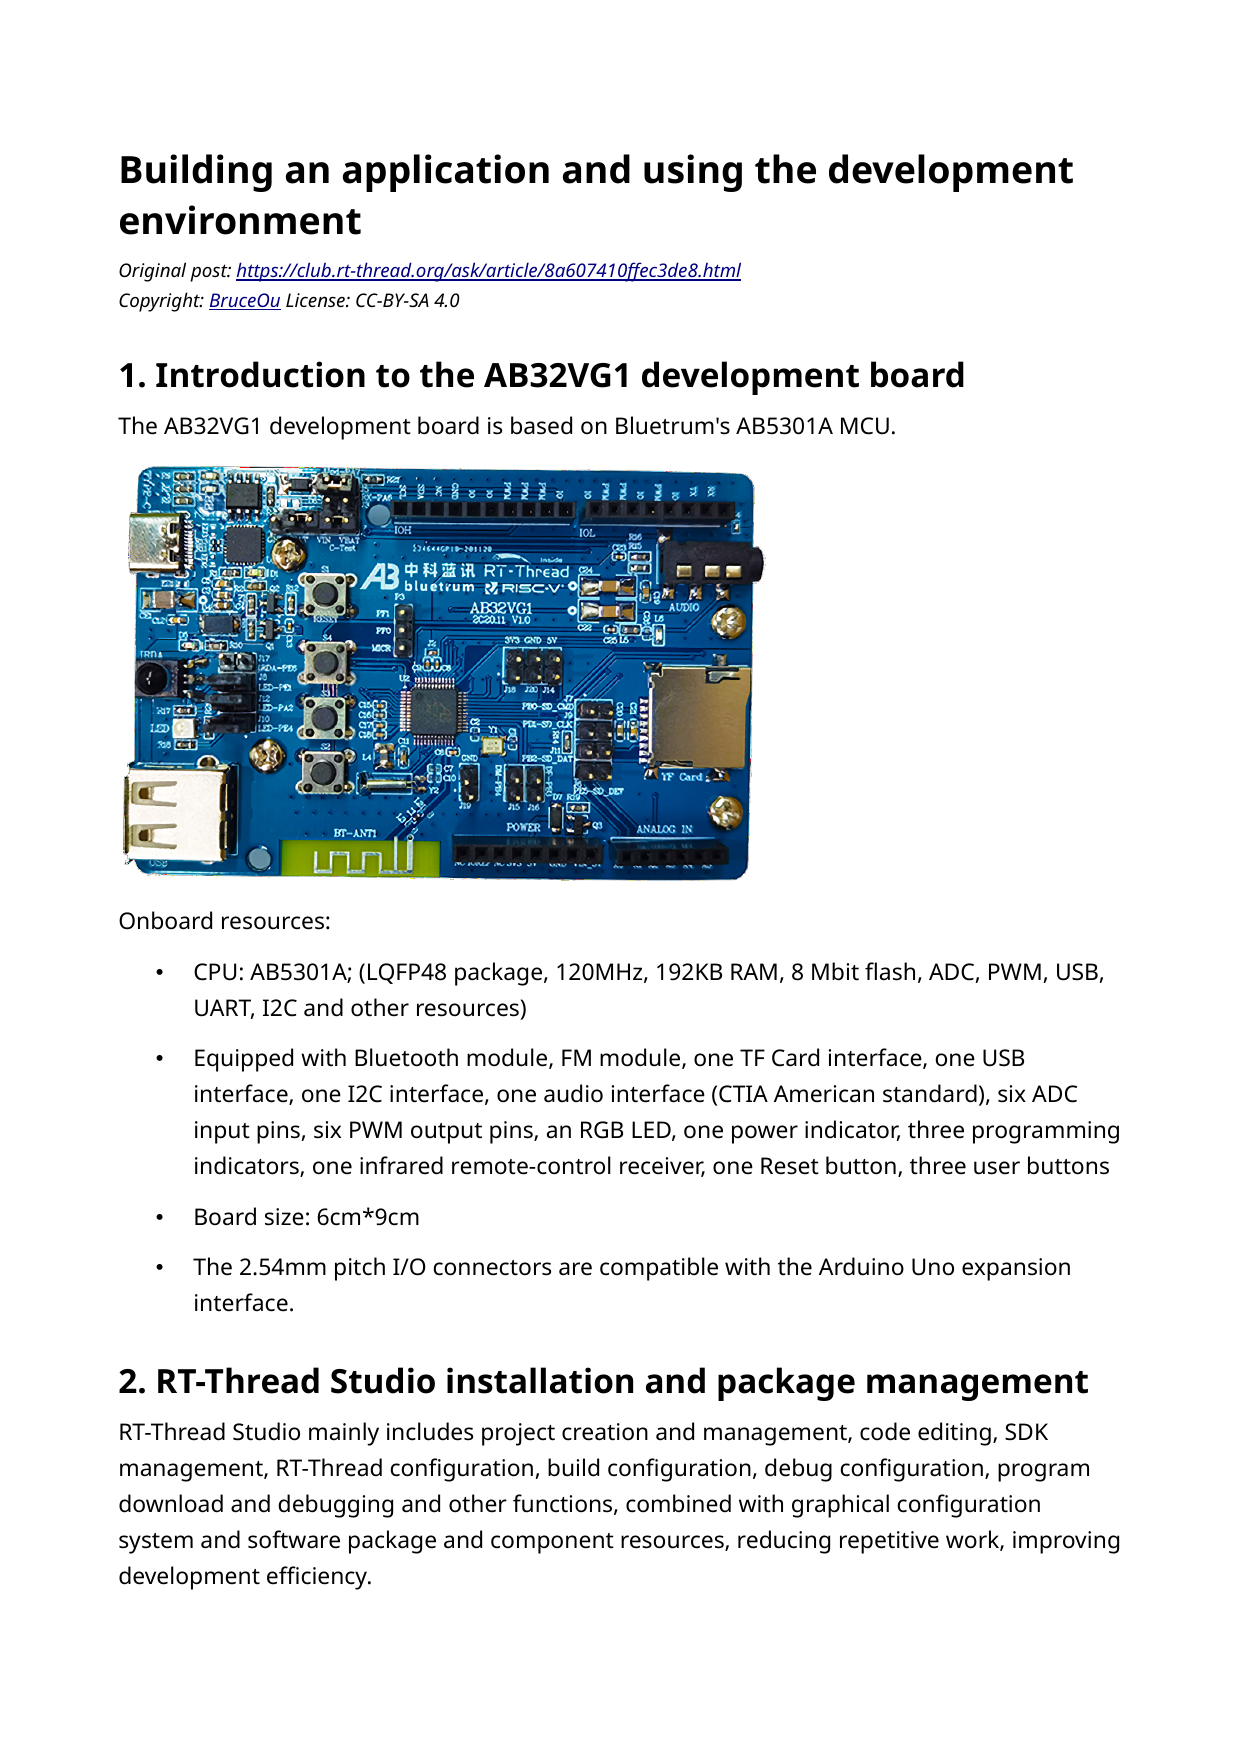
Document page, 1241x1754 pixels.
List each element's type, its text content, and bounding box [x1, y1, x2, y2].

subtitle Building an application and using the development environment [118, 143, 1122, 245]
subtitle 2. RT-Thread Studio installation and package management [118, 1358, 1122, 1404]
text The AB32VG1 development board is based on Bluetrum's AB5301A MCU. [118, 409, 1122, 441]
text RT-Thread Studio mainly includes project creation and management, code editing, SDK management, RT-Thread configuration, build configuration, debug configuration, program download and debugging and other functions, combined with graphical configuration system and software package and component resources, reducing repetitive work, improving development efficiency. [118, 1416, 1122, 1591]
list Equipped with Bluetooth module, FM module, one TF Card interface, one USB interface, one I2C interface, one audio interface (CTIA American standard), six ADC input pins, six PWM output pins, an RGB LED, one power indicator, three programming indicators, one infrared remote-control receiver, one Reset button, three user buttons [156, 1042, 1122, 1181]
text Original post: https://club.rt-thread.org/ask/article/8a607410ffec3de8.html [118, 258, 1122, 283]
text Copyright: BruceOu License: CC-BY-SA 4.0 [118, 287, 1122, 312]
list Board size: 6cm*9cm [156, 1201, 1122, 1232]
list The 2.54mm pitch I/O connectors are compatible with the Arduino Uno expansion interface. [156, 1251, 1122, 1318]
text Onboard resources: [118, 905, 1122, 936]
picture [118, 460, 768, 886]
subtitle 1. Introduction to the AB32VG1 development board [118, 352, 1122, 397]
list CPU: AB5301A; (LQFP48 package, 120MHz, 192KB RAM, 8 Mbit flash, ADC, PWM, USB, UART, I2C and other resources) [156, 956, 1122, 1023]
